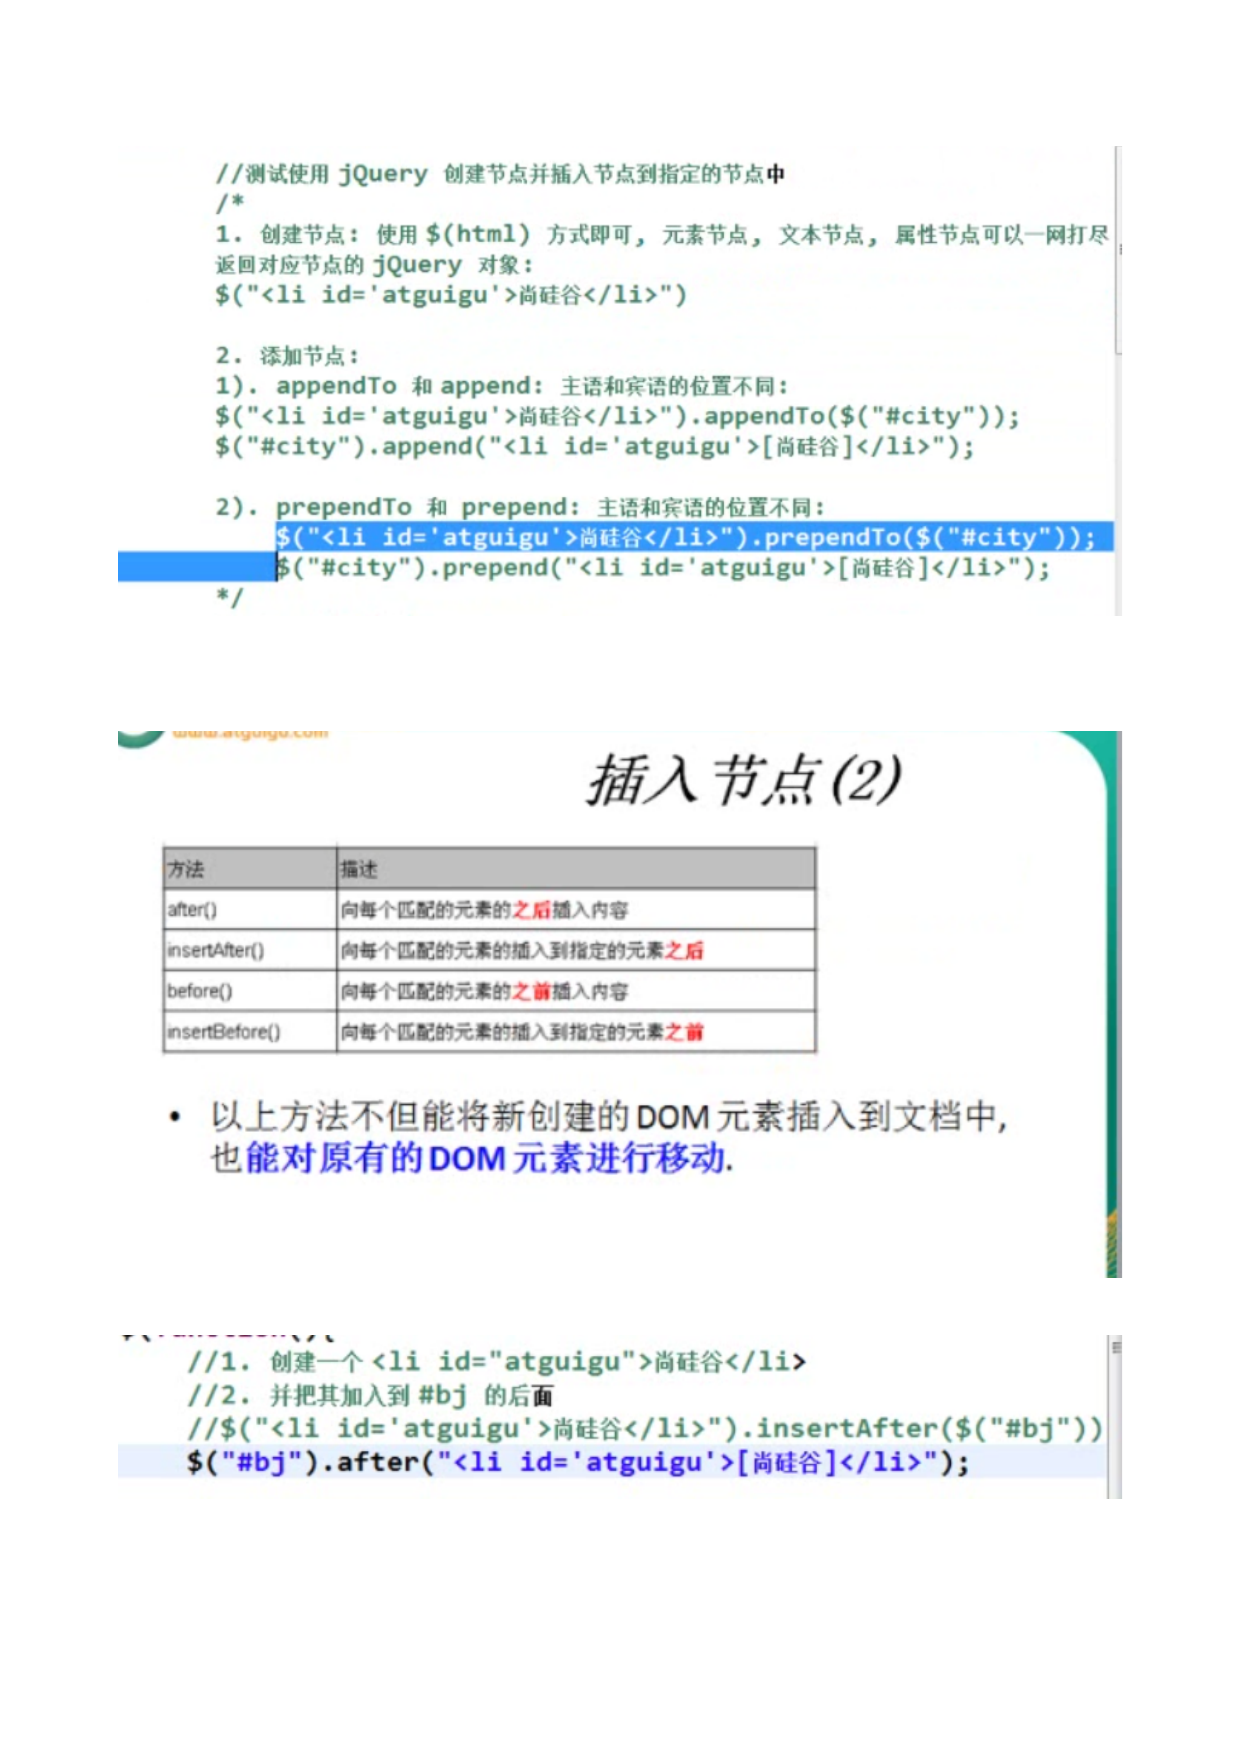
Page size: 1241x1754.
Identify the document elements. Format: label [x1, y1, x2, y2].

picture [118, 146, 1123, 616]
picture [118, 731, 1123, 1278]
picture [118, 1335, 1123, 1499]
